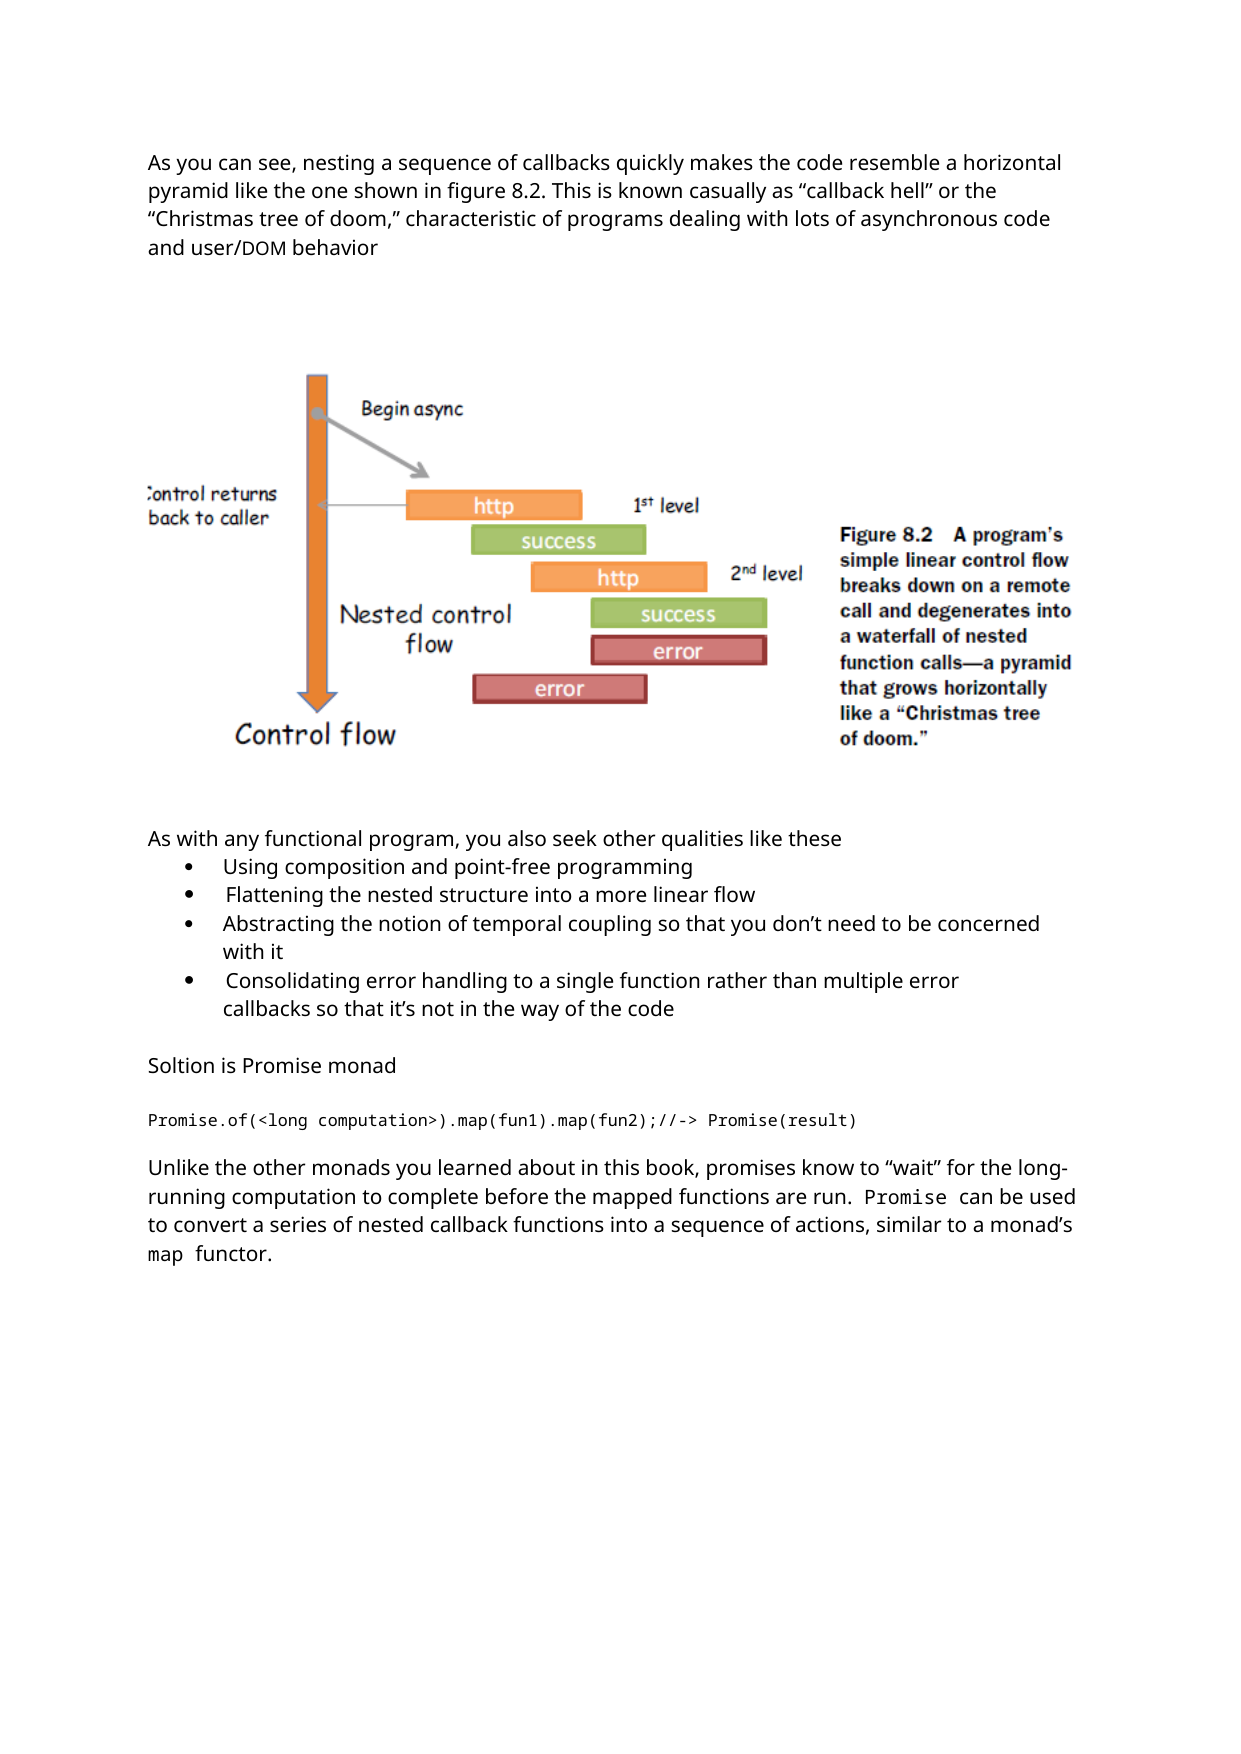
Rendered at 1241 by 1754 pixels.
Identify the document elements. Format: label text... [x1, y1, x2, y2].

list Using composition and point-free programming [185, 852, 1093, 881]
text As you can see, nesting a sequence of callbacks quickly makes the code resemble a horizontal pyramid like the one shown in figure 8.2. This is known casually as “callback hell” or the “Christmas tree of doom,” characteristic of programs dealing with lots of asynchronous code and user/DOM behavior [148, 148, 1093, 261]
text As with any functional program, you also seek other qualities like these [148, 824, 1093, 852]
text Unlike the other monads you learned about in this book, promises know to “wait” for the long-running computation to complete before the mapped functions are run. Promise can be used to convert a series of nested callback functions into a sequence of actions, similar to a monad’s map functor. [148, 1153, 1093, 1267]
list Abstracting the notion of temporal coupling so that you don’t need to be concerned with it [185, 909, 1093, 966]
list Flattening the nested structure into a more linear flow [185, 881, 1093, 909]
list Consolidating error handling to a single function rather than multiple error callbacks so that it’s not in the way of the code [185, 966, 1093, 1023]
text Soltion is Promise monad Promise.of(<long computation>).map(fun1).map(fun2);//-> Promise(result) [148, 1051, 1093, 1131]
